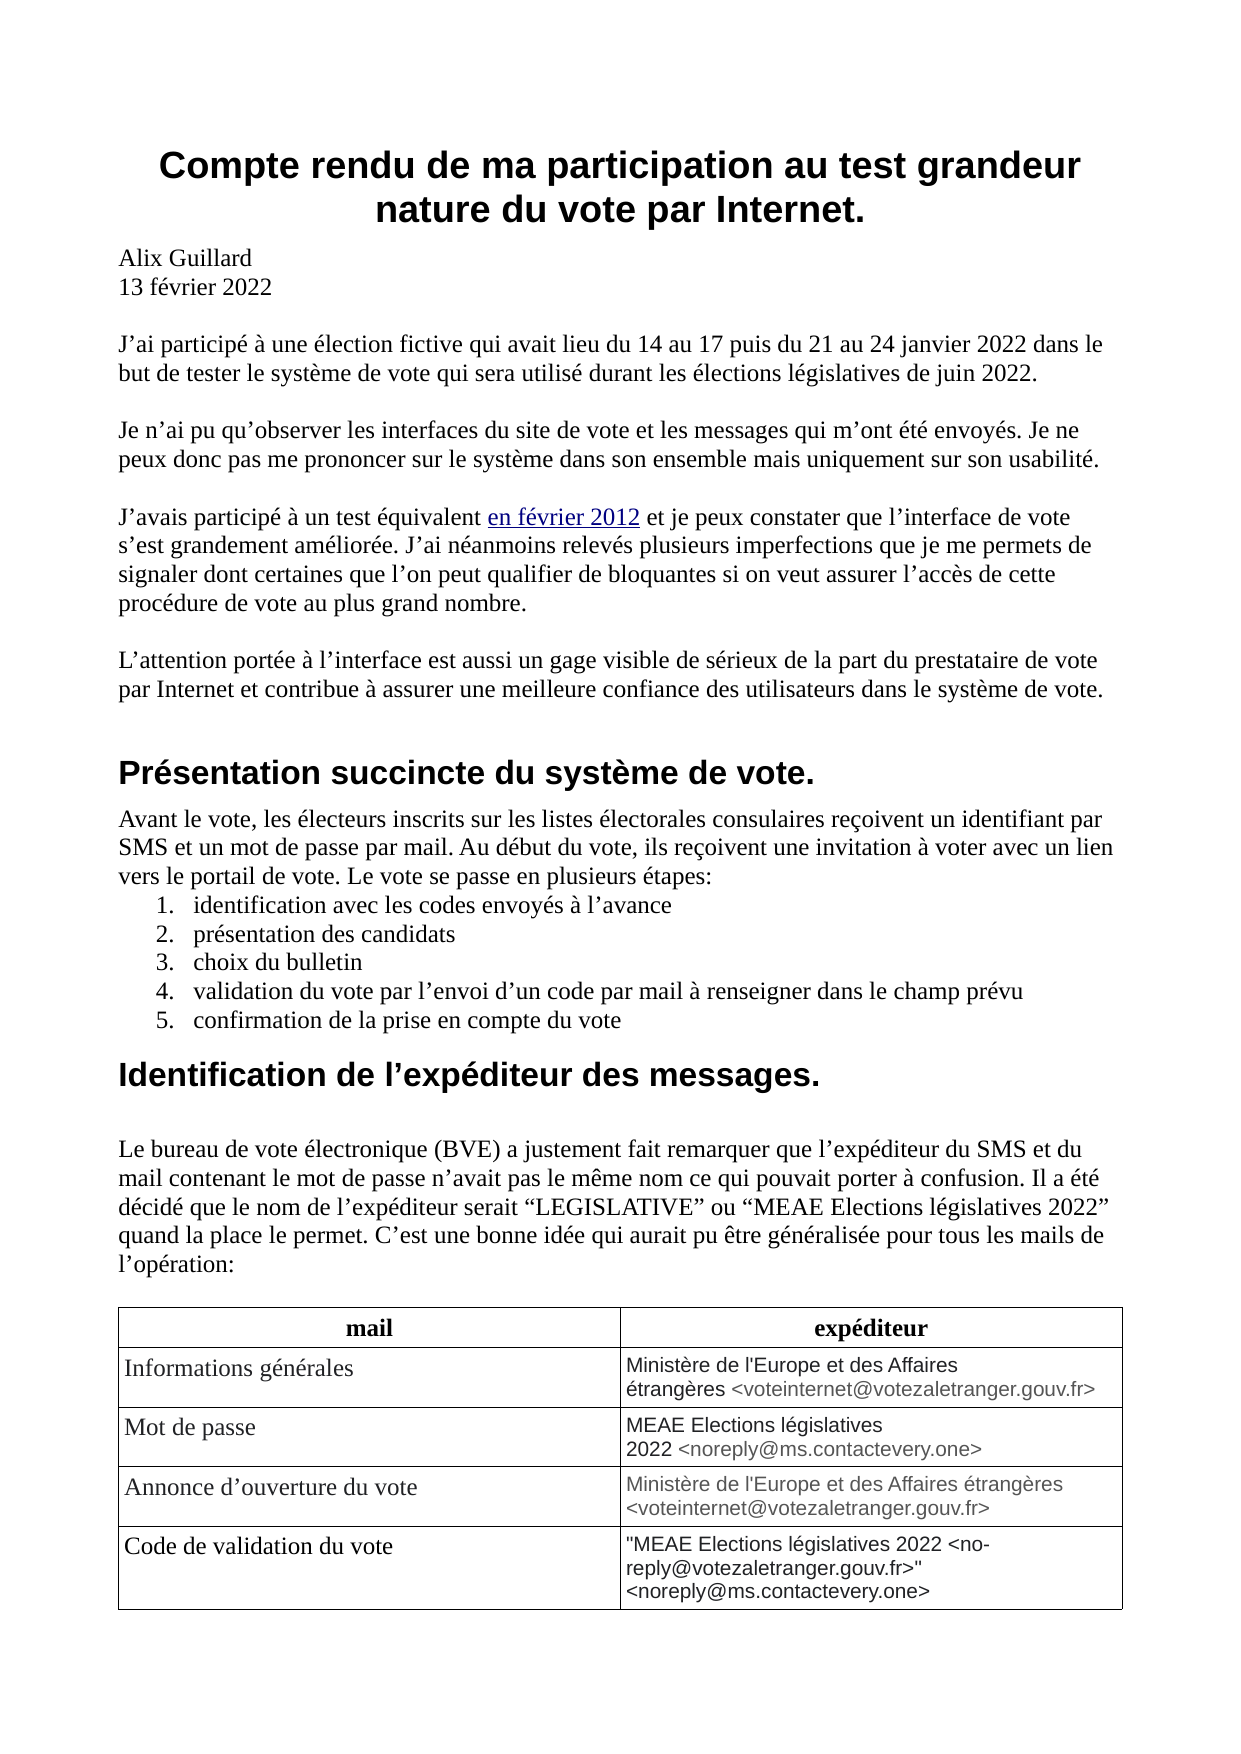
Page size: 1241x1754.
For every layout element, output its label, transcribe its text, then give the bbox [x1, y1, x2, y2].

subtitle Présentation succincte du système de vote. [118, 752, 1122, 791]
subtitle Compte rendu de ma participation au test grandeur nature du vote par Internet. [118, 143, 1122, 230]
list validation du vote par l’envoi d’un code par mail à renseigner dans le champ prévu [156, 976, 1122, 1005]
text J’avais participé à un test équivalent en février 2012 et je peux constater que l’interface de vote s’est grandement améliorée. J’ai néanmoins relevés plusieurs imperfections que je me permets de signaler dont certaines que l’on peut qualifier de bloquantes si on veut assurer l’accès de cette procédure de vote au plus grand nombre. [118, 502, 1122, 617]
table_cell "MEAE Elections législatives 2022 <no-reply@votezaletranger.gouv.fr>" <noreply@ms.contactevery.one> [621, 1527, 1122, 1609]
text Avant le vote, les électeurs inscrits sur les listes électorales consulaires reçoivent un identifiant par SMS et un mot de passe par mail. Au début du vote, ils reçoivent une invitation à voter avec un lien vers le portail de vote. Le vote se passe en plusieurs étapes: [118, 804, 1122, 890]
text L’attention portée à l’interface est aussi un gage visible de sérieux de la part du prestataire de vote par Internet et contribue à assurer une meilleure confiance des utilisateurs dans le système de vote. [118, 645, 1122, 703]
table_cell Mot de passe [119, 1408, 620, 1466]
text Alix Guillard [118, 243, 1122, 272]
table_cell Informations générales [119, 1348, 620, 1407]
table_cell Code de validation du vote [119, 1527, 620, 1609]
list choix du bulletin [156, 947, 1122, 976]
table_cell Annonce d’ouverture du vote [119, 1467, 620, 1526]
text 13 février 2022 [118, 272, 1122, 300]
table_cell MEAE Elections législatives 2022 <noreply@ms.contactevery.one> [621, 1408, 1122, 1466]
list identification avec les codes envoyés à l’avance [156, 890, 1122, 919]
text Je n’ai pu qu’observer les interfaces du site de vote et les messages qui m’ont été envoyés. Je ne peux donc pas me prononcer sur le système dans son ensemble mais uniquement sur son usabilité. [118, 415, 1122, 473]
list confirmation de la prise en compte du vote [156, 1005, 1122, 1034]
table_cell Ministère de l'Europe et des Affaires étrangères <voteinternet@votezaletranger.gouv.fr> [621, 1467, 1122, 1526]
text J’ai participé à une élection fictive qui avait lieu du 14 au 17 puis du 21 au 24 janvier 2022 dans le but de tester le système de vote qui sera utilisé durant les élections législatives de juin 2022. [118, 329, 1122, 387]
text Le bureau de vote électronique (BVE) a justement fait remarquer que l’expéditeur du SMS et du mail contenant le mot de passe n’avait pas le même nom ce qui pouvait porter à confusion. Il a été décidé que le nom de l’expéditeur serait “LEGISLATIVE” ou “MEAE Elections législatives 2022” quand la place le permet. C’est une bonne idée qui aurait pu être généralisée pour tous les mails de l’opération: [118, 1134, 1122, 1278]
subtitle Identification de l’expéditeur des messages. [118, 1054, 1122, 1093]
table_cell Ministère de l'Europe et des Affaires étrangères <voteinternet@votezaletranger.gouv.fr> [621, 1348, 1122, 1407]
list présentation des candidats [156, 919, 1122, 947]
table_header mail [119, 1308, 620, 1347]
table_header expéditeur [621, 1308, 1122, 1347]
